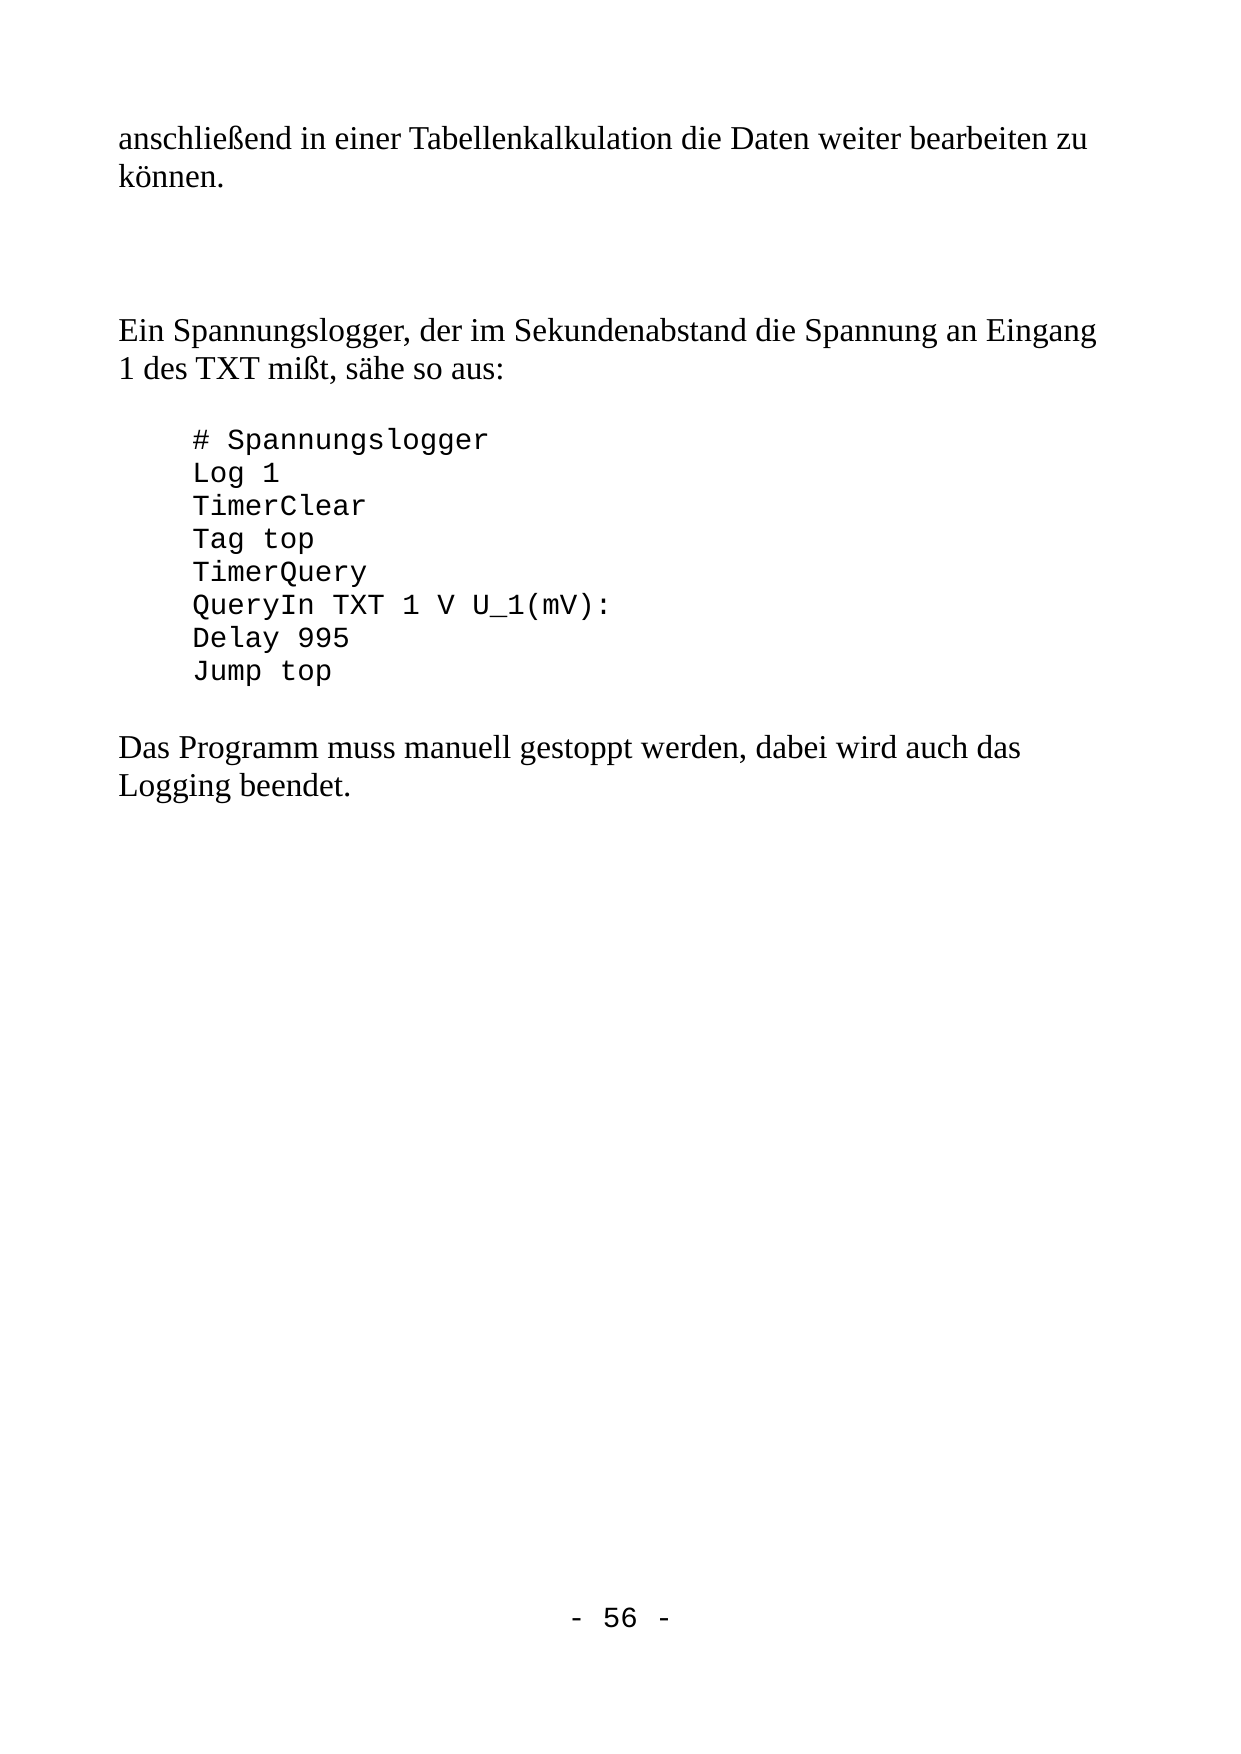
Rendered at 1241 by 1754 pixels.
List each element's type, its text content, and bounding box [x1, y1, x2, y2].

text Das Programm muss manuell gestoppt werden, dabei wird auch das Logging beendet. [118, 727, 1122, 804]
text TimerClear [118, 491, 1122, 524]
text Ein Spannungslogger, der im Sekundenabstand die Spannung an Eingang 1 des TXT mißt, sähe so aus: [118, 310, 1122, 386]
text anschließend in einer Tabellenkalkulation die Daten weiter bearbeiten zu können. [118, 118, 1122, 195]
text Delay 995 [118, 623, 1122, 656]
text QueryIn TXT 1 V U_1(mV): [118, 590, 1122, 623]
text Tag top [118, 524, 1122, 557]
text # Spannungslogger [118, 425, 1122, 458]
text TimerQuery [118, 557, 1122, 590]
text Jump top [118, 656, 1122, 689]
text Log 1 [118, 458, 1122, 491]
